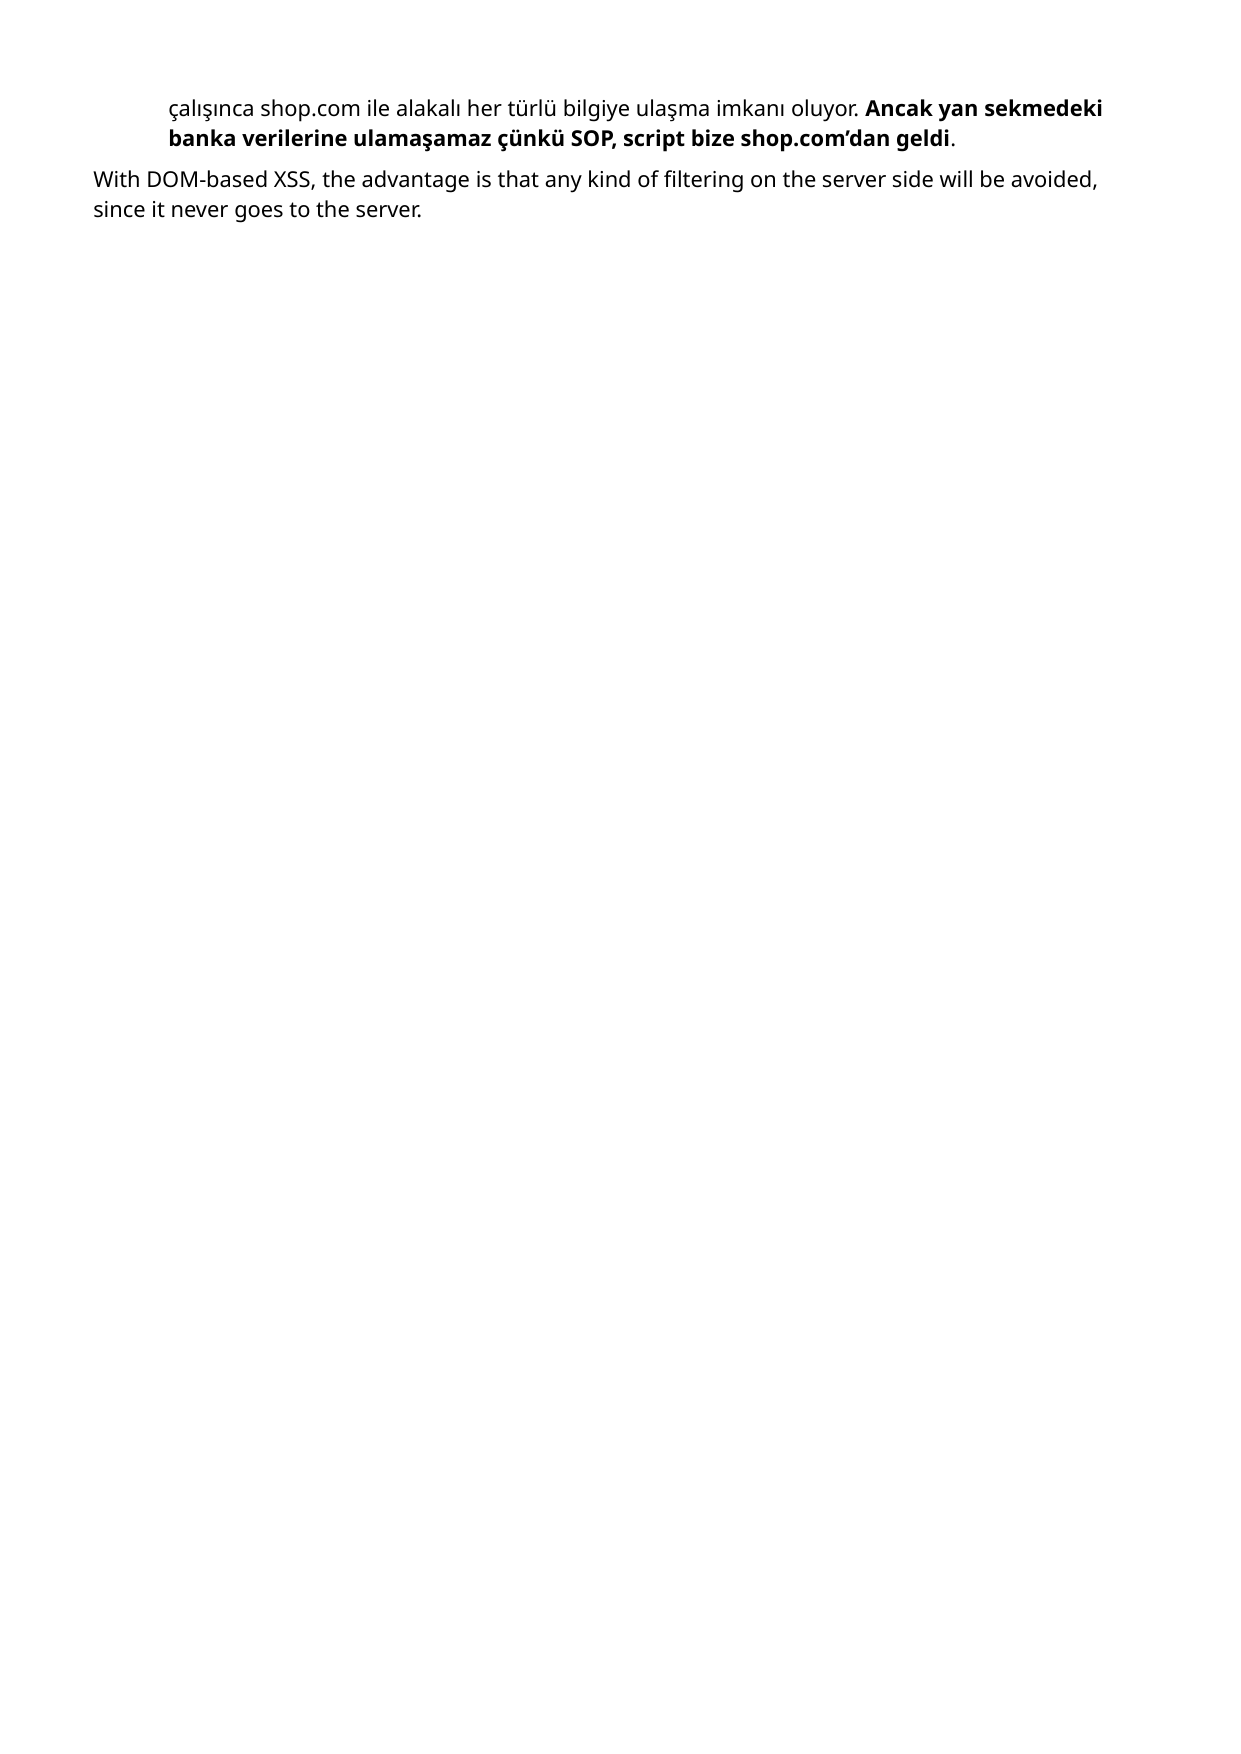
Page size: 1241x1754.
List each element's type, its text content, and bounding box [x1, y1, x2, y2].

text With DOM-based XSS, the advantage is that any kind of filtering on the server side will be avoided, since it never goes to the server. [93, 164, 1147, 224]
list çalışınca shop.com ile alakalı her türlü bilgiye ulaşma imkanı oluyor. Ancak yan sekmedeki banka verilerine ulamaşamaz çünkü SOP, script bize shop.com’dan geldi. [131, 93, 1147, 153]
